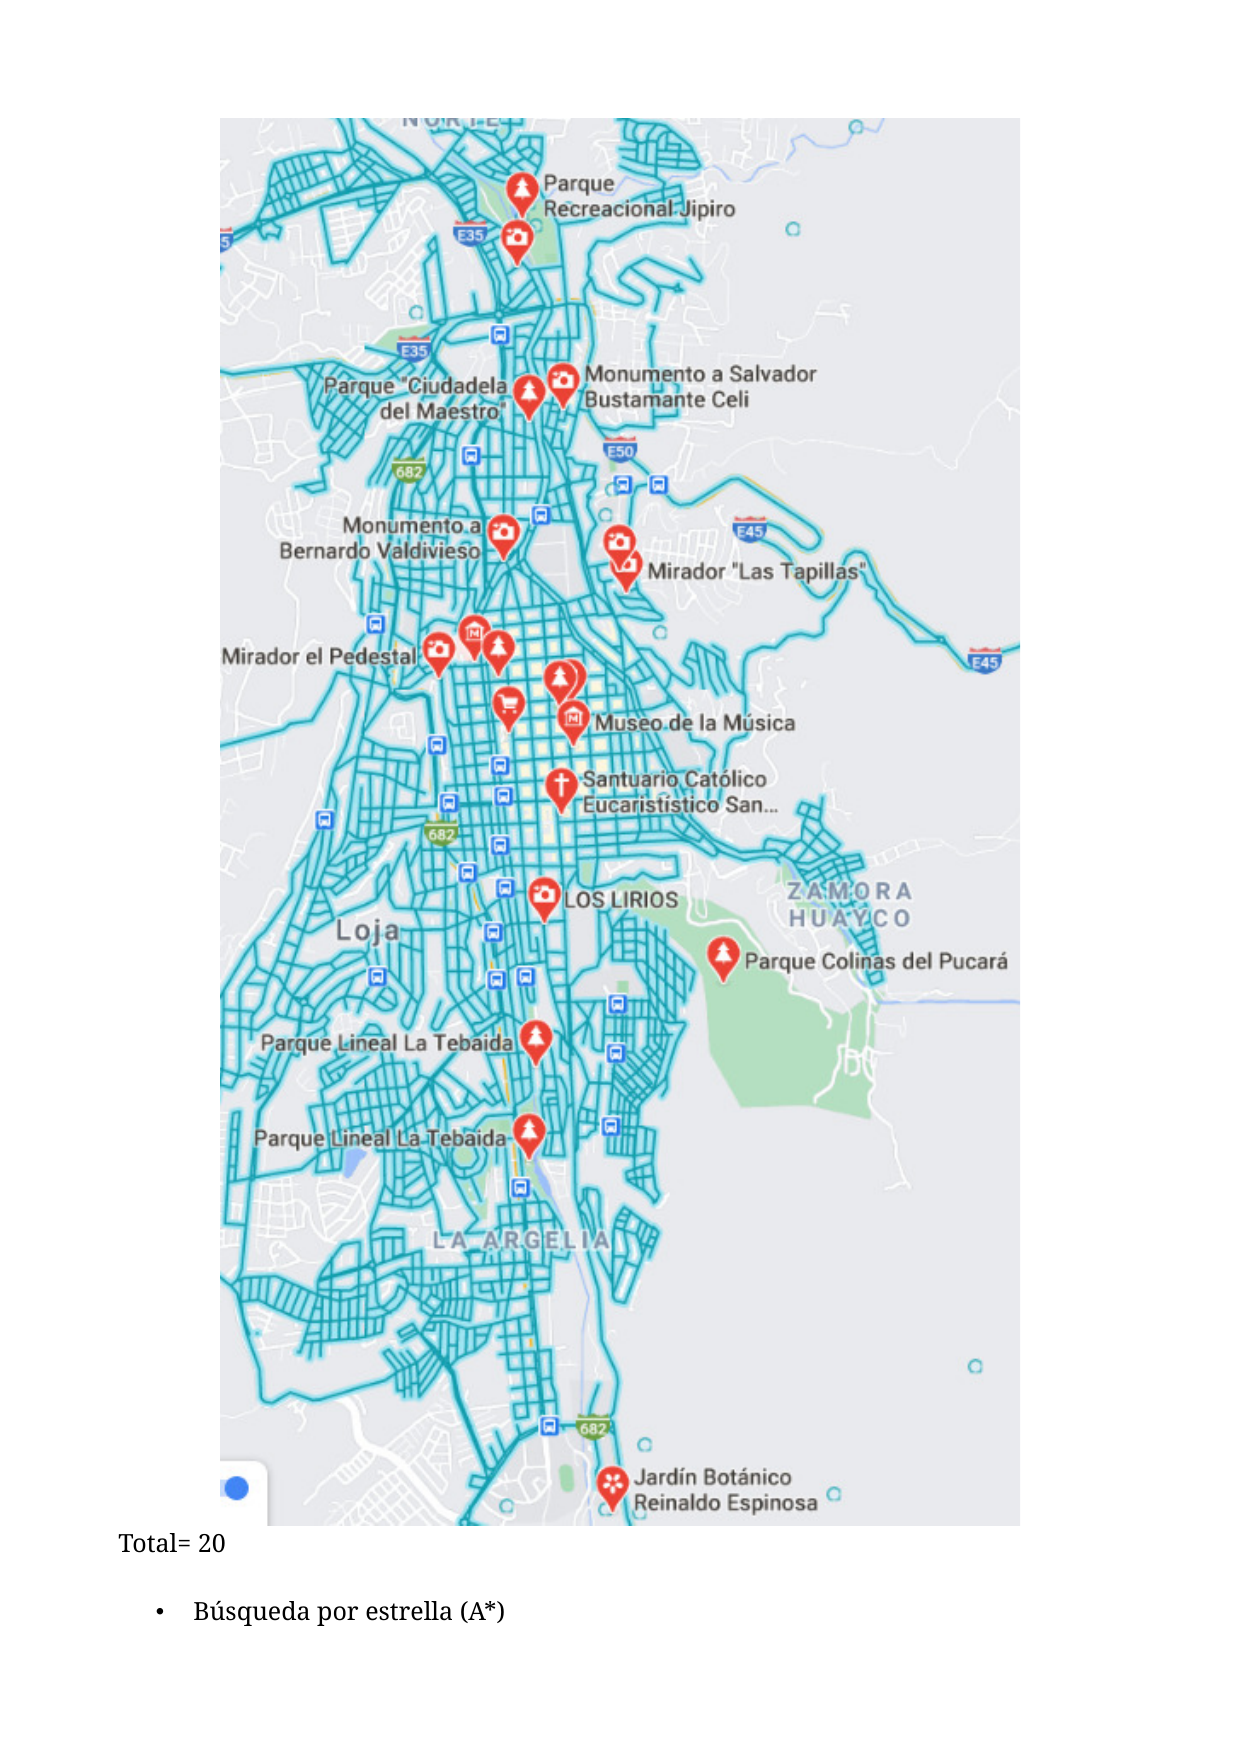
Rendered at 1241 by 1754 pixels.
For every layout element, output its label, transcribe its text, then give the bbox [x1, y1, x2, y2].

text Total= 20 [118, 118, 1122, 1560]
list Búsqueda por estrella (A*) [156, 1594, 1122, 1628]
picture [220, 118, 1020, 1526]
